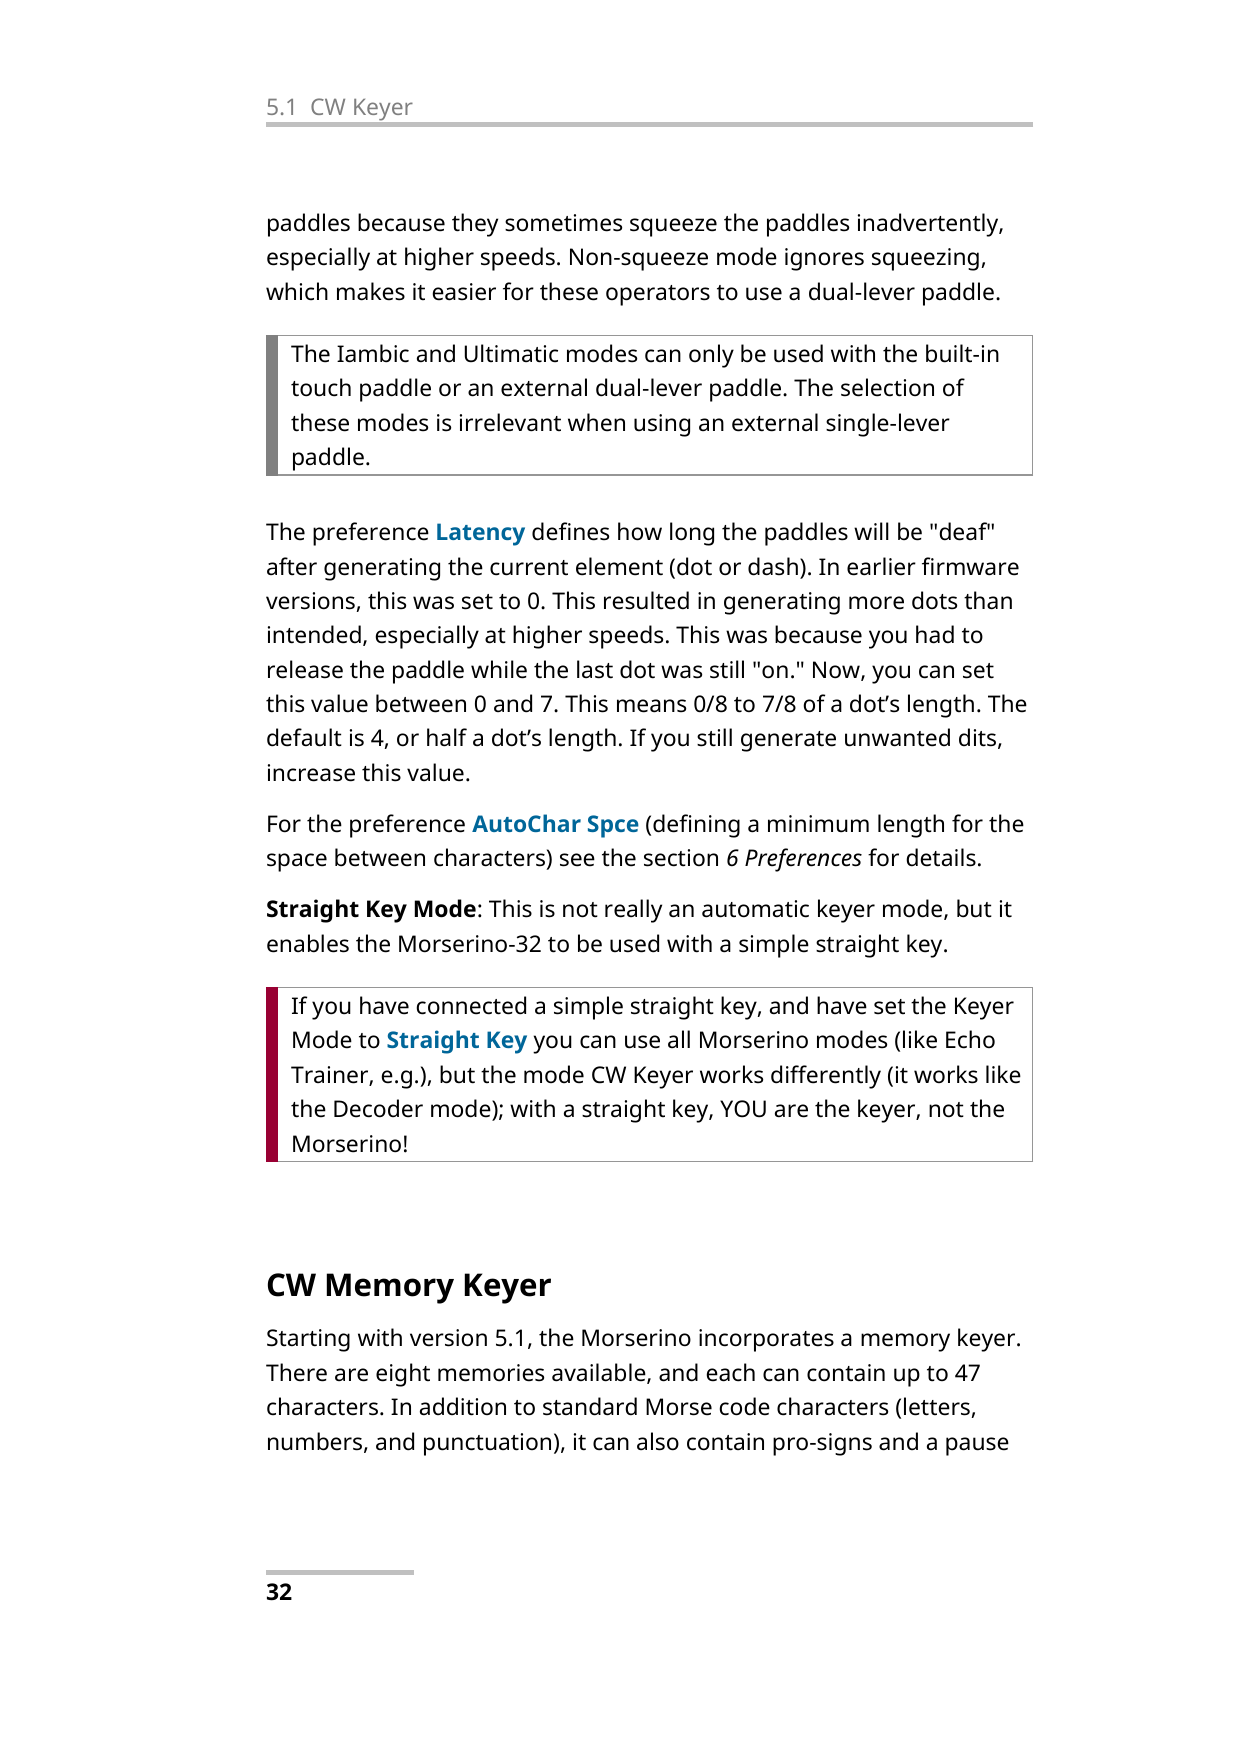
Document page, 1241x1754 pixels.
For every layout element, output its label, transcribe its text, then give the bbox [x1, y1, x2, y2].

subtitle CW Memory Keyer [266, 1261, 1033, 1306]
text The preference Latency defines how long the paddles will be "deaf" after generating the current element (dot or dash). In earlier firmware versions, this was set to 0. This resulted in generating more dots than intended, especially at higher speeds. This was because you had to release the paddle while the last dot was still "on." Now, you can set this value between 0 and 7. This means 0/8 to 7/8 of a dot’s length. The default is 4, or half a dot’s length. If you still generate unwanted dits, increase this value. [266, 516, 1033, 788]
text If you have connected a simple straight key, and have set the Keyer Mode to Straight Key you can use all Morserino modes (like Echo Trainer, e.g.), but the mode CW Keyer works differently (it works like the Decoder mode); with a straight key, YOU are the keyer, not the Morserino! [278, 988, 1032, 1161]
text Starting with version 5.1, the Morserino incorporates a memory keyer. There are eight memories available, and each can contain up to 47 characters. In addition to standard Morse code characters (letters, numbers, and punctuation), it can also contain pro-signs and a pause [266, 1322, 1033, 1457]
text Straight Key Mode: This is not really an automatic keyer mode, but it enables the Morserino-32 to be used with a simple straight key. [266, 893, 1033, 959]
text For the preference AutoChar Spce (defining a minimum length for the space between characters) see the section 6 Preferences for details. [266, 808, 1033, 873]
text paddles because they sometimes squeeze the paddles inadvertently, especially at higher speeds. Non-squeeze mode ignores squeezing, which makes it easier for these operators to use a dual-lever paddle. [266, 207, 1033, 307]
text The Iambic and Ultimatic modes can only be used with the built-in touch paddle or an external dual-lever paddle. The selection of these modes is irrelevant when using an external single-lever paddle. [278, 336, 1032, 474]
